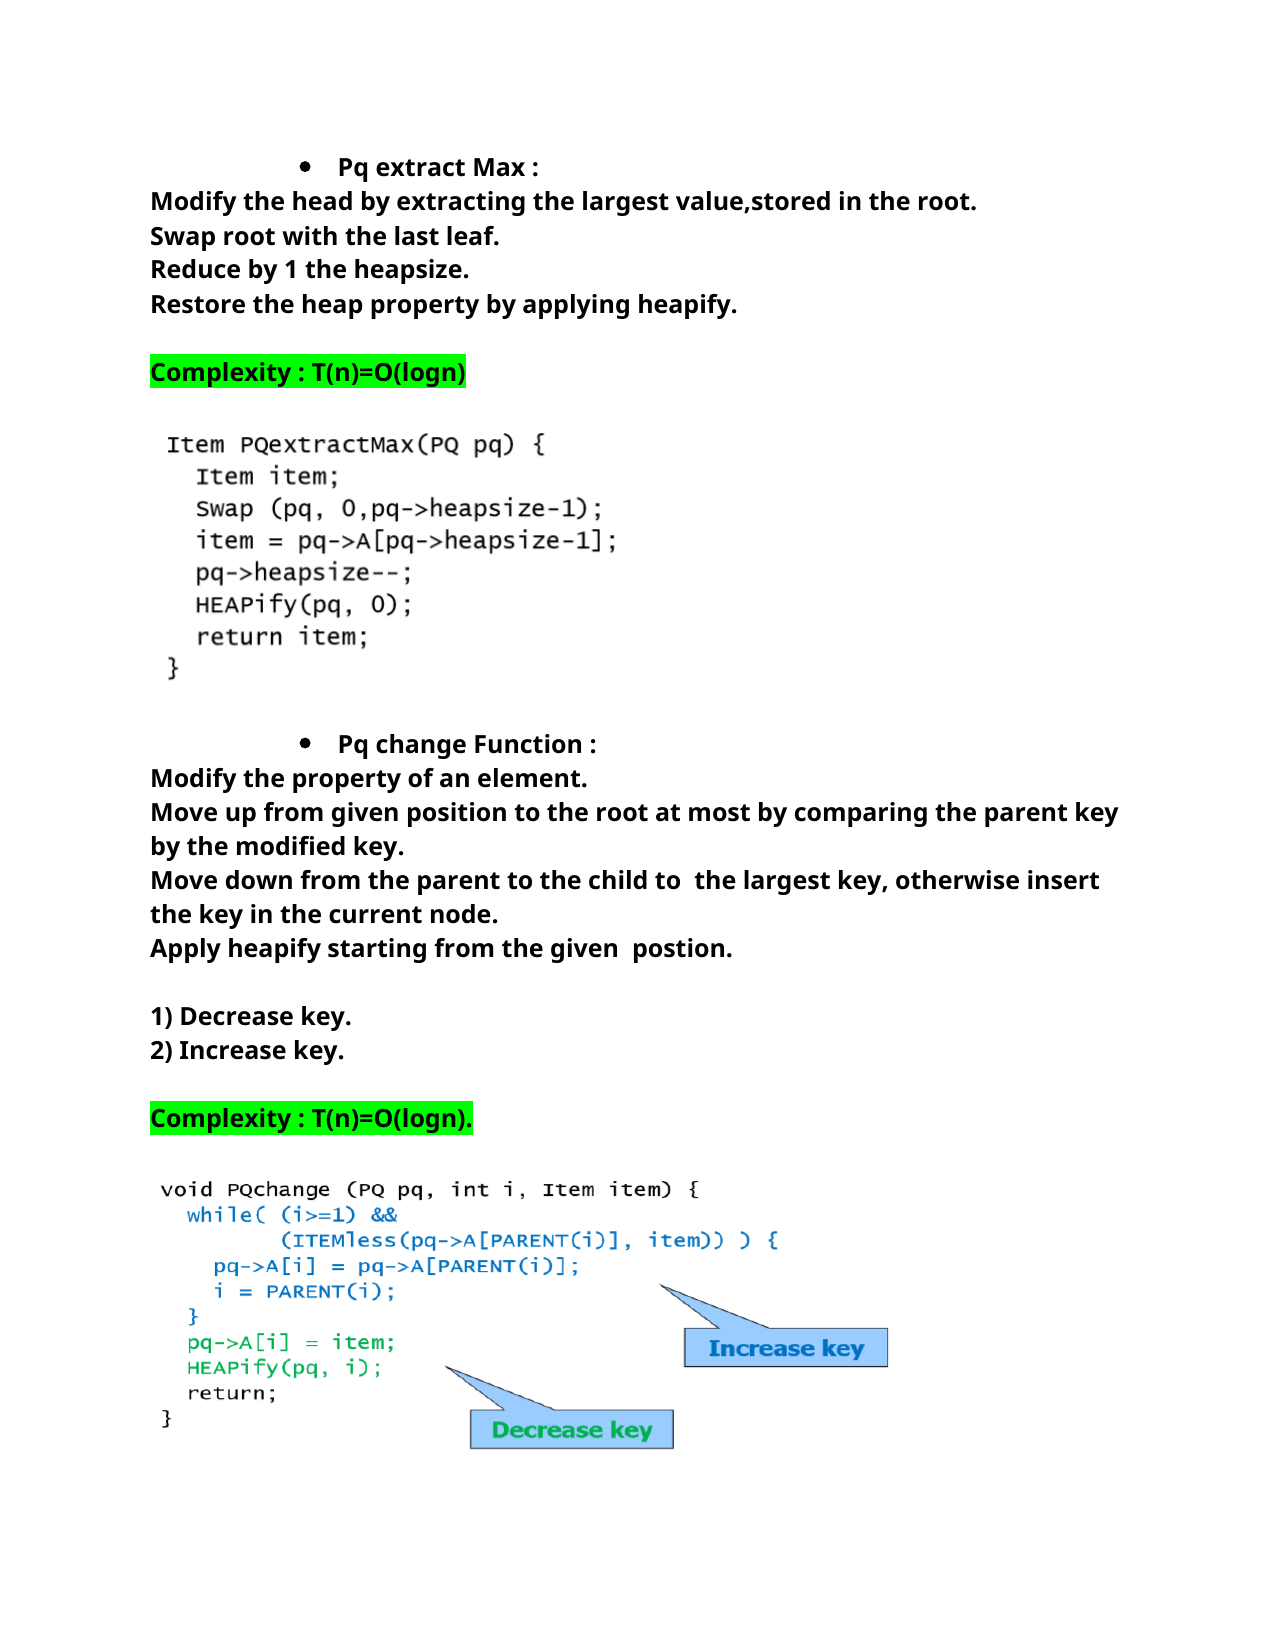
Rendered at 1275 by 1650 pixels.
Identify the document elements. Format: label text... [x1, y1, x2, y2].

text Move down from the parent to the child to the largest key, otherwise insert the key in the current node. [150, 863, 1125, 931]
text Modify the property of an element. [150, 761, 1125, 794]
text Reduce by 1 the heapsize. [150, 252, 1125, 286]
text 2) Increase key. [150, 1033, 1125, 1067]
text Apply heapify starting from the given postion. [150, 931, 1125, 965]
text Modify the head by extracting the largest value,stored in the root. [150, 184, 1125, 218]
list Pq change Function : [300, 726, 1125, 761]
list Pq extract Max : [300, 150, 1125, 184]
text Complexity : T(n)=O(logn) [150, 354, 1125, 388]
text 1) Decrease key. [150, 999, 1125, 1033]
text Move up from given position to the root at most by comparing the parent key by the modified key. [150, 794, 1125, 863]
text Restore the heap property by applying heapify. [150, 286, 1125, 320]
text Complexity : T(n)=O(logn). [150, 1101, 1125, 1135]
text Swap root with the last leaf. [150, 218, 1125, 252]
